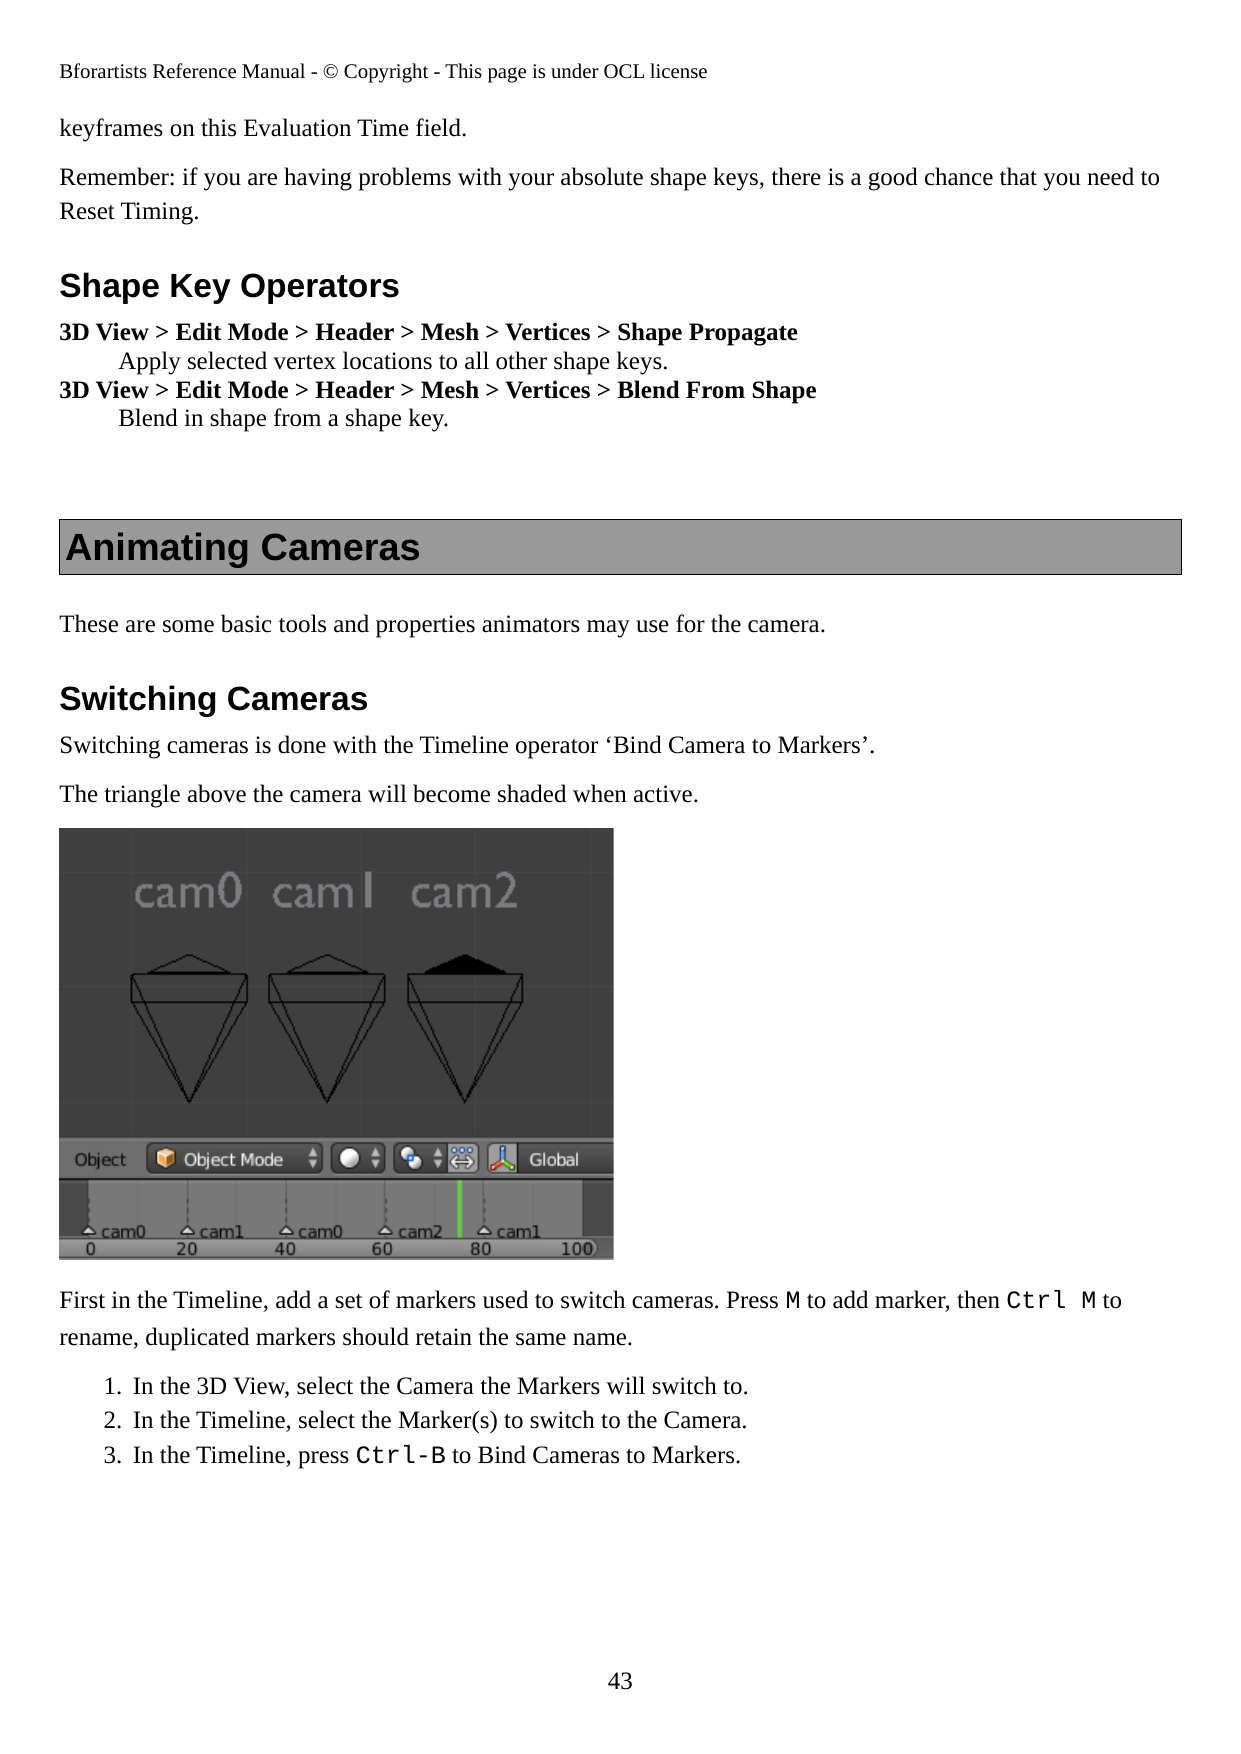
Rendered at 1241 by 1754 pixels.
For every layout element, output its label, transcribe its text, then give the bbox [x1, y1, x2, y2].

text keyframes on this Evaluation Time field. [59, 113, 1181, 141]
subtitle 3D View > Edit Mode > Header > Mesh > Vertices > Blend From Shape [59, 375, 1181, 403]
list Apply selected vertex locations to all other shape keys. [118, 346, 1181, 375]
picture [59, 828, 614, 1260]
list In the 3D View, select the Camera the Markers will switch to. [103, 1371, 1181, 1399]
text Switching cameras is done with the Timeline operator ‘Bind Camera to Markers’. [59, 730, 1181, 759]
list In the Timeline, press Ctrl-B to Bind Cameras to Markers. [103, 1440, 1181, 1471]
subtitle 3D View > Edit Mode > Header > Mesh > Vertices > Shape Propagate [59, 317, 1181, 346]
text Remember: if you are having problems with your absolute shape keys, there is a good chance that you need to Reset Timing. [59, 162, 1181, 225]
subtitle Shape Key Operators [59, 266, 1181, 305]
list Blend in shape from a shape key. [118, 403, 1181, 432]
subtitle Switching Cameras [59, 679, 1181, 717]
text First in the Timeline, add a set of markers used to switch cameras. Press M to add marker, then Ctrl M to rename, duplicated markers should retain the same name. [59, 1285, 1181, 1351]
text These are some basic tools and properties animators may use for the camera. [59, 609, 1181, 638]
text The triangle above the camera will become shaded when active. [59, 779, 1181, 808]
list In the Timeline, select the Marker(s) to switch to the Camera. [103, 1405, 1181, 1434]
table_header Animating Cameras [60, 520, 1181, 574]
